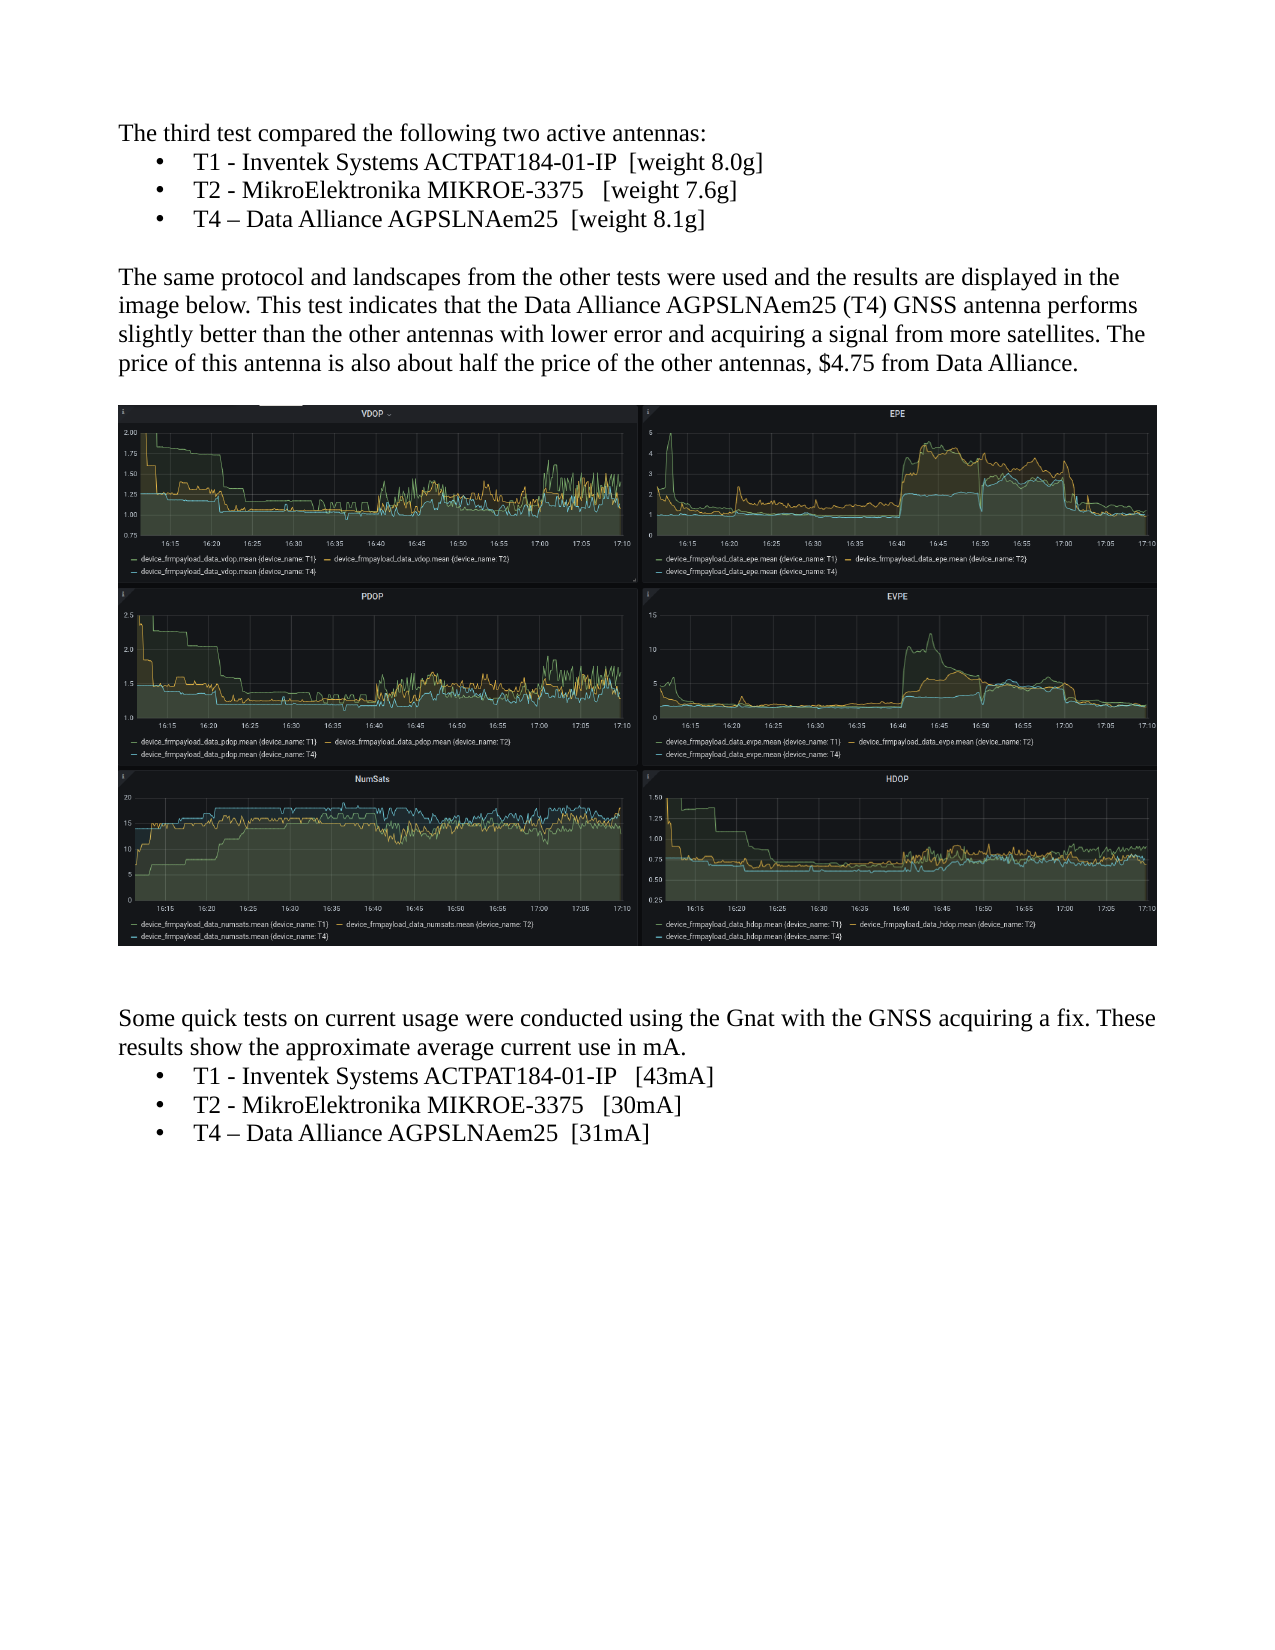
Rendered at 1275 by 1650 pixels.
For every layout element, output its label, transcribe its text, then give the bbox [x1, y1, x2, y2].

list T4 – Data Alliance AGPSLNAem25 [weight 8.1g] [156, 204, 1157, 233]
list T1 - Inventek Systems ACTPAT184-01-IP [weight 8.0g] [156, 147, 1157, 176]
picture [118, 405, 1157, 946]
list T1 - Inventek Systems ACTPAT184-01-IP [43mA] [156, 1061, 1157, 1090]
text Some quick tests on current usage were conducted using the Gnat with the GNSS acquiring a fix. These results show the approximate average current use in mA. [118, 1003, 1157, 1061]
list T2 - MikroElektronika MIKROE-3375 [30mA] [156, 1090, 1157, 1118]
list T4 – Data Alliance AGPSLNAem25 [31mA] [156, 1118, 1157, 1147]
text The same protocol and landscapes from the other tests were used and the results are displayed in the image below. This test indicates that the Data Alliance AGPSLNAem25 (T4) GNSS antenna performs slightly better than the other antennas with lower error and acquiring a signal from more satellites. The price of this antenna is also about half the price of the other antennas, $4.75 from Data Alliance. [118, 262, 1157, 377]
text The third test compared the following two active antennas: [118, 118, 1157, 147]
list T2 - MikroElektronika MIKROE-3375 [weight 7.6g] [156, 176, 1157, 204]
